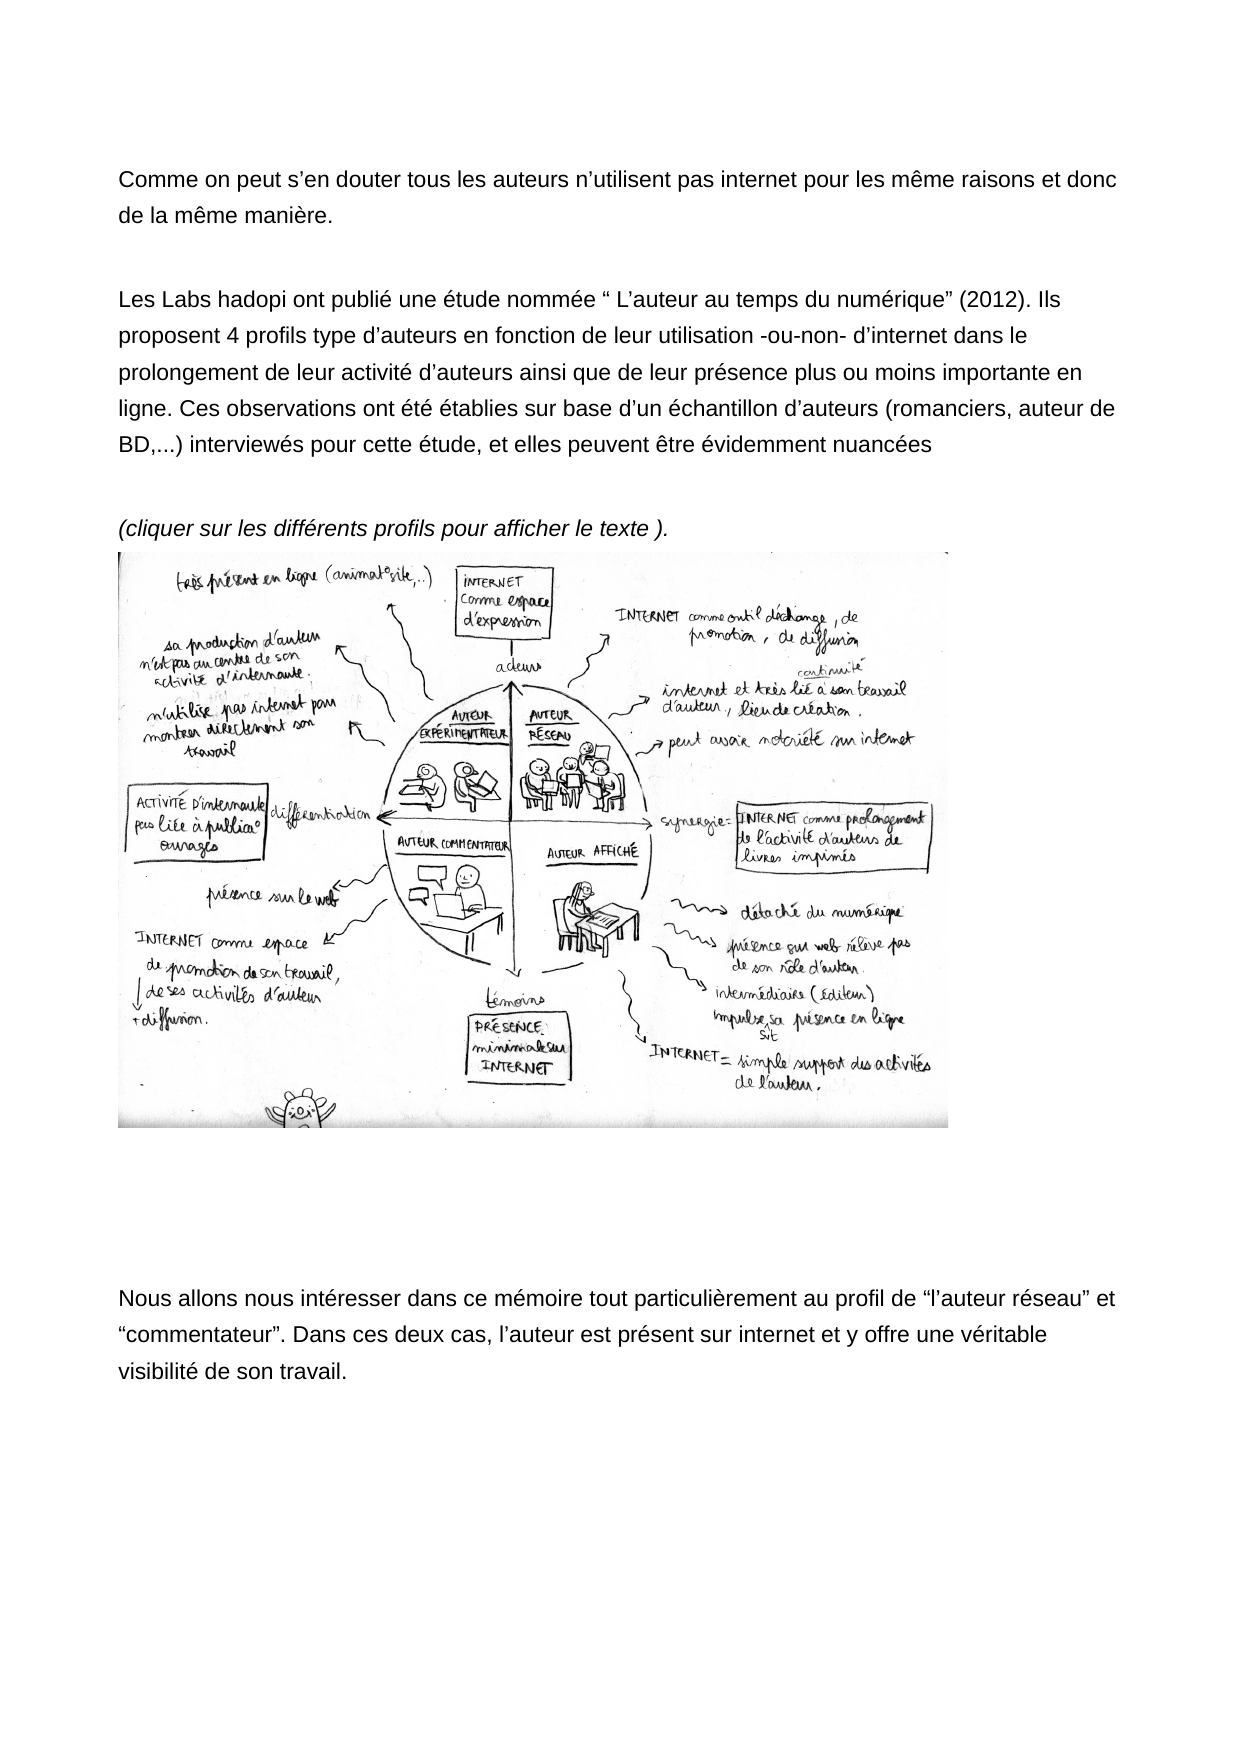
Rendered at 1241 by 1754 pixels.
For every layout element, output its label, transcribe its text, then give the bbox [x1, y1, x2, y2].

text Les Labs hadopi ont publié une étude nommée “ L’auteur au temps du numérique” (2012). Ils proposent 4 profils type d’auteurs en fonction de leur utilisation -ou-non- d’internet dans le prolongement de leur activité d’auteurs ainsi que de leur présence plus ou moins importante en ligne. Ces observations ont été établies sur base d’un échantillon d’auteurs (romanciers, auteur de BD,...) interviewés pour cette étude, et elles peuvent être évidemment nuancées [118, 286, 1122, 458]
text Comme on peut s’en douter tous les auteurs n’utilisent pas internet pour les même raisons et donc de la même manière. [118, 166, 1122, 228]
text (cliquer sur les différents profils pour afficher le texte ). [118, 515, 1122, 1128]
picture [118, 552, 949, 1128]
text Nous allons nous intéresser dans ce mémoire tout particulièrement au profil de “l’auteur réseau” et “commentateur”. Dans ces deux cas, l’auteur est présent sur internet et y offre une véritable visibilité de son travail. [118, 1285, 1122, 1384]
